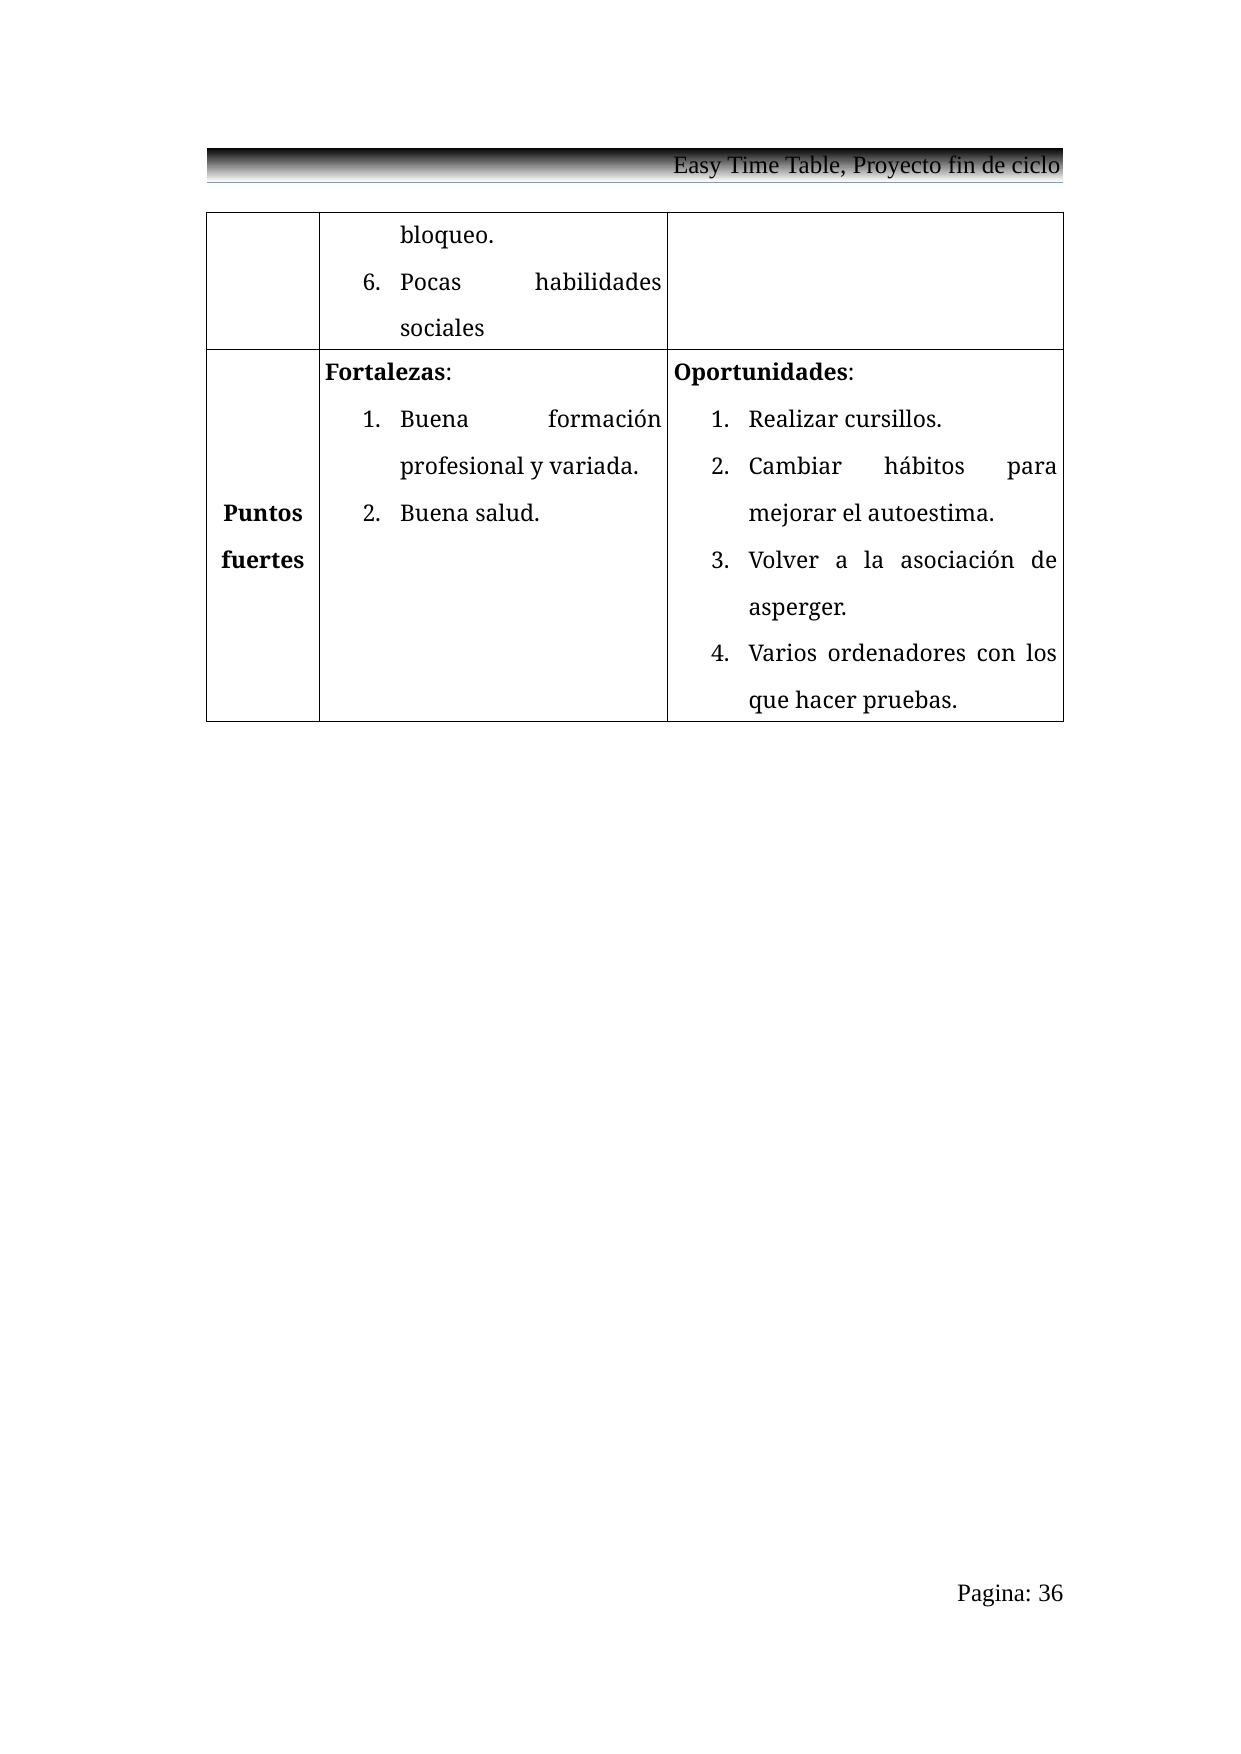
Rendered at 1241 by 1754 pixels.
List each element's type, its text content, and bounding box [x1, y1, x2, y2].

table_cell [668, 213, 1063, 349]
table_cell Oportunidades: Realizar cursillos. Cambiar hábitos para mejorar el autoestima. Volver a la asociación de asperger. Varios ordenadores con los que hacer pruebas. [668, 350, 1063, 721]
table_cell [207, 213, 319, 349]
table_cell Fortalezas: Buena formación profesional y variada. Buena salud. [320, 350, 667, 721]
table_cell Puntos fuertes [207, 350, 319, 721]
table_cell Debilidades: Poca autoestima. Falta de practica de los conocimientos. Poca motivación. Solitario. Sentimiento de bloqueo. Pocas habilidades sociales [320, 213, 667, 349]
